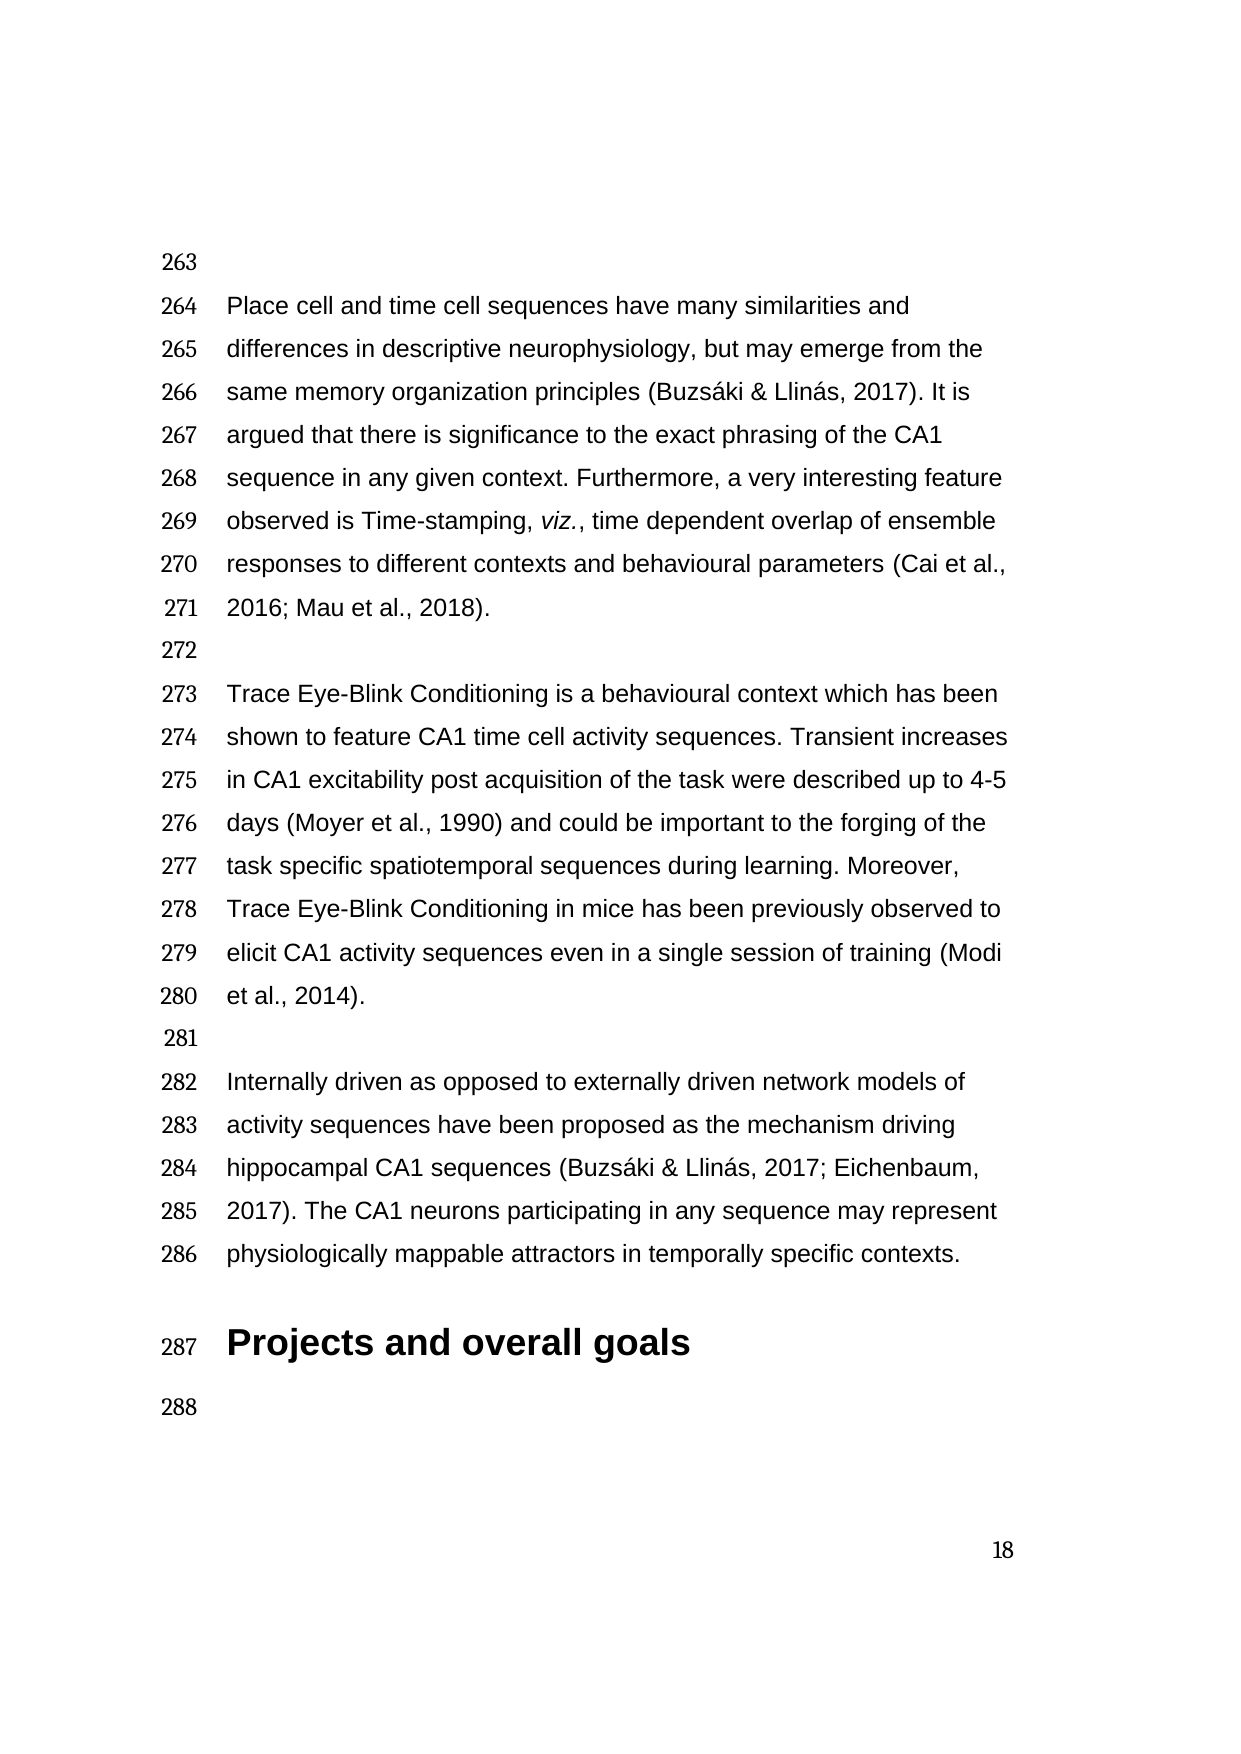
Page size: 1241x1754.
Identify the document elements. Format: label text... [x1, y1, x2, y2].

subtitle Projects and overall goals [226, 1320, 1014, 1363]
text Trace Eye-Blink Conditioning is a behavioural context which has been shown to feature CA1 time cell activity sequences. Transient increases in CA1 excitability post acquisition of the task were described up to 4-5 days (Moyer et al., 1990)⁠ and could be important to the forging of the task specific spatiotemporal sequences during learning. Moreover, Trace Eye-Blink Conditioning in mice has been previously observed to elicit CA1 activity sequences even in a single session of training (Modi et al., 2014)⁠. [226, 679, 1014, 1009]
text Place cell and time cell sequences have many similarities and differences in descriptive neurophysiology, but may emerge from the same memory organization principles (Buzsáki & Llinás, 2017)⁠. It is argued that there is significance to the exact phrasing of the CA1 sequence in any given context. Furthermore, a very interesting feature observed is Time-stamping, viz., time dependent overlap of ensemble responses to different contexts and behavioural parameters (Cai et al., 2016; Mau et al., 2018)⁠. [226, 291, 1014, 621]
text Internally driven as opposed to externally driven network models of activity sequences have been proposed as the mechanism driving hippocampal CA1 sequences (Buzsáki & Llinás, 2017; Eichenbaum, 2017)⁠. The CA1 neurons participating in any sequence may represent physiologically mappable attractors in temporally specific contexts. [226, 1067, 1014, 1268]
